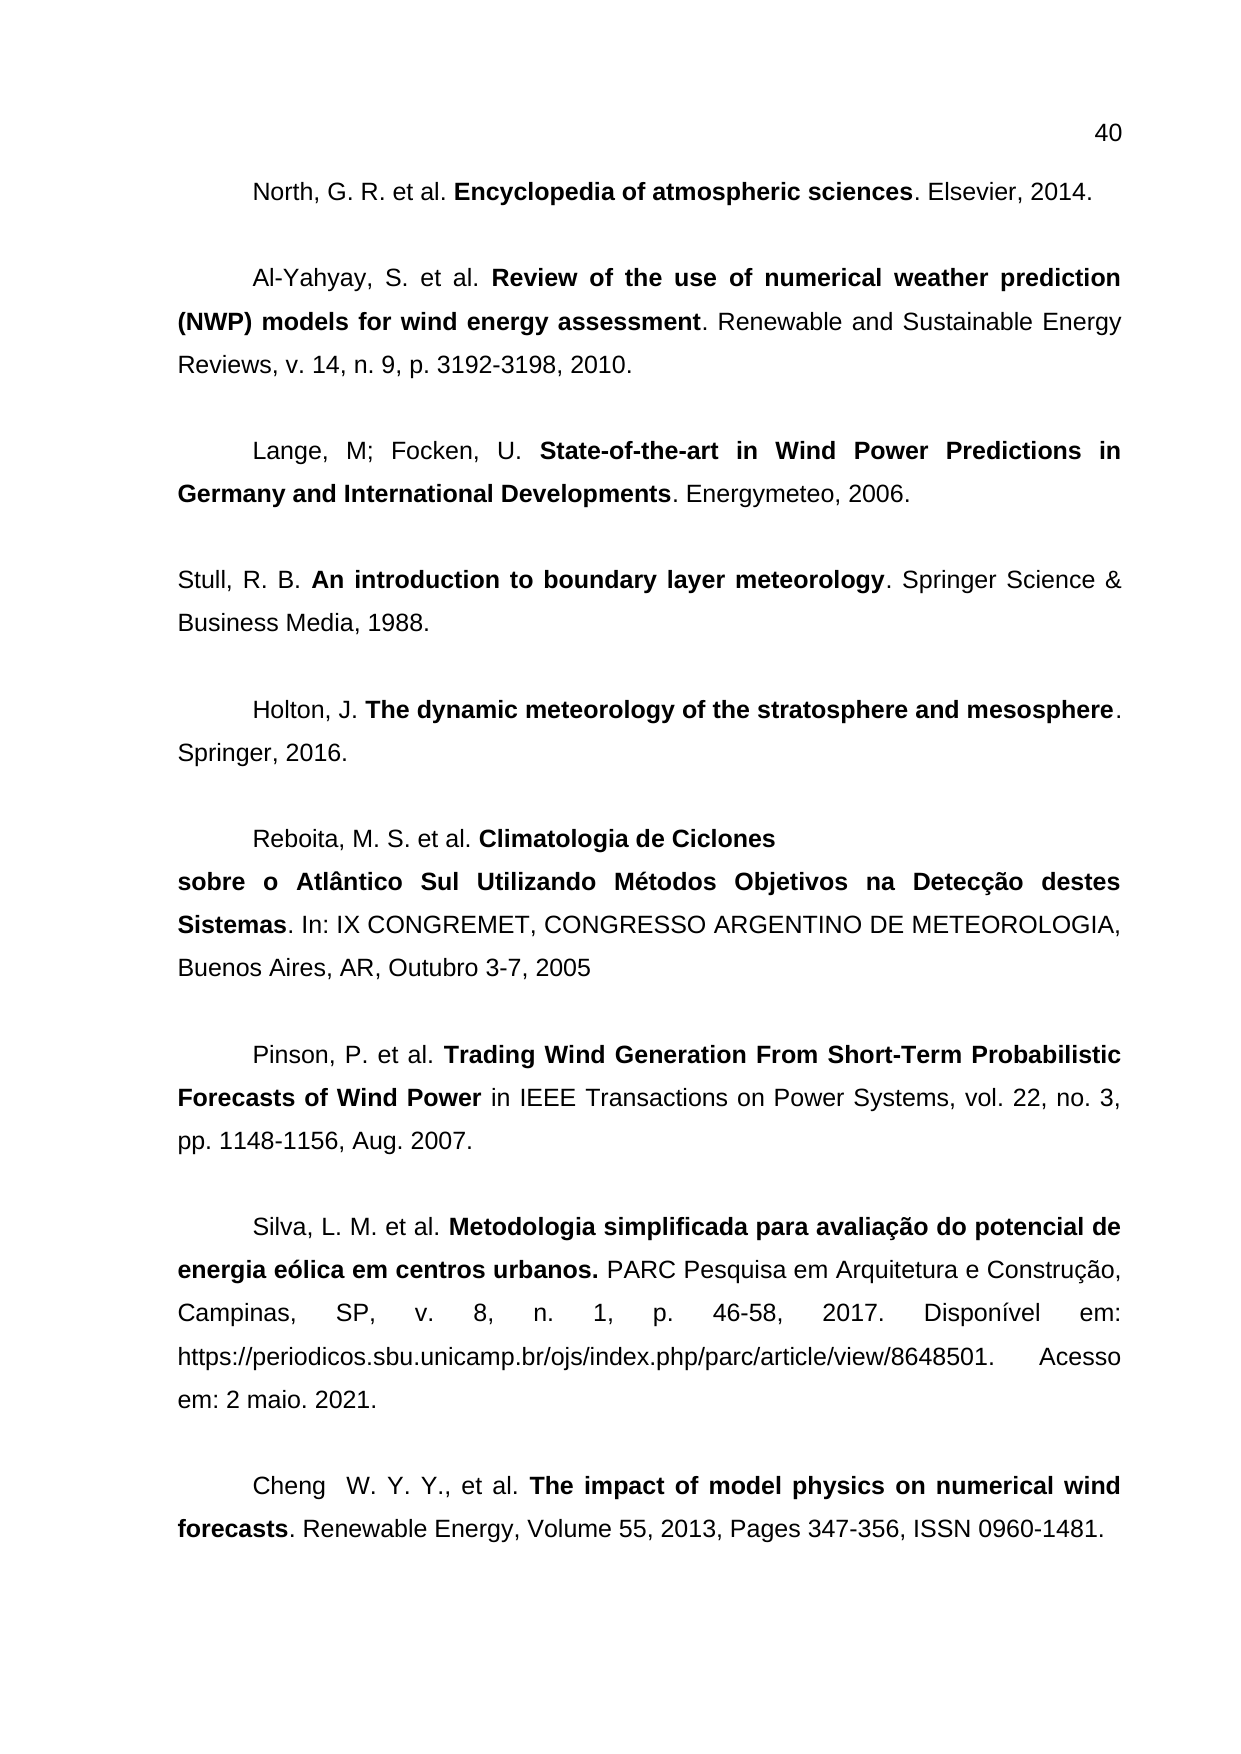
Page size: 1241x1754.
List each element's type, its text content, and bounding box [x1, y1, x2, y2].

text Stull, R. B. An introduction to boundary layer meteorology. Springer Science & Business Media, 1988. [177, 565, 1122, 637]
text Holton, J. The dynamic meteorology of the stratosphere and mesosphere. Springer, 2016. [177, 695, 1122, 767]
text Silva, L. M. et al. Metodologia simplificada para avaliação do potencial de energia eólica em centros urbanos. PARC Pesquisa em Arquitetura e Construção, Campinas, SP, v. 8, n. 1, p. 46-58, 2017. Disponível em: https://periodicos.sbu.unicamp.br/ojs/index.php/parc/article/view/8648501. Acesso em: 2 maio. 2021. [177, 1212, 1122, 1413]
text Al-Yahyay, S. et al. Review of the use of numerical weather prediction (NWP) models for wind energy assessment. Renewable and Sustainable Energy Reviews, v. 14, n. 9, p. 3192-3198, 2010. [177, 263, 1122, 378]
text North, G. R. et al. Encyclopedia of atmospheric sciences. Elsevier, 2014. [177, 177, 1122, 206]
text Lange, M; Focken, U. State-of-the-art in Wind Power Predictions in Germany and International Developments. Energymeteo, 2006. [177, 436, 1122, 508]
text Pinson, P. et al. Trading Wind Generation From Short-Term Probabilistic Forecasts of Wind Power in IEEE Transactions on Power Systems, vol. 22, no. 3, pp. 1148-1156, Aug. 2007. [177, 1040, 1122, 1155]
text Cheng W. Y. Y., et al. The impact of model physics on numerical wind forecasts. Renewable Energy, Volume 55, 2013, Pages 347-356, ISSN 0960-1481. [177, 1471, 1122, 1543]
text Reboita, M. S. et al. Climatologia de Ciclones [177, 824, 1122, 853]
text sobre o Atlântico Sul Utilizando Métodos Objetivos na Detecção destes Sistemas. In: IX CONGREMET, CONGRESSO ARGENTINO DE METEOROLOGIA, Buenos Aires, AR, Outubro 3-7, 2005 [177, 867, 1122, 982]
